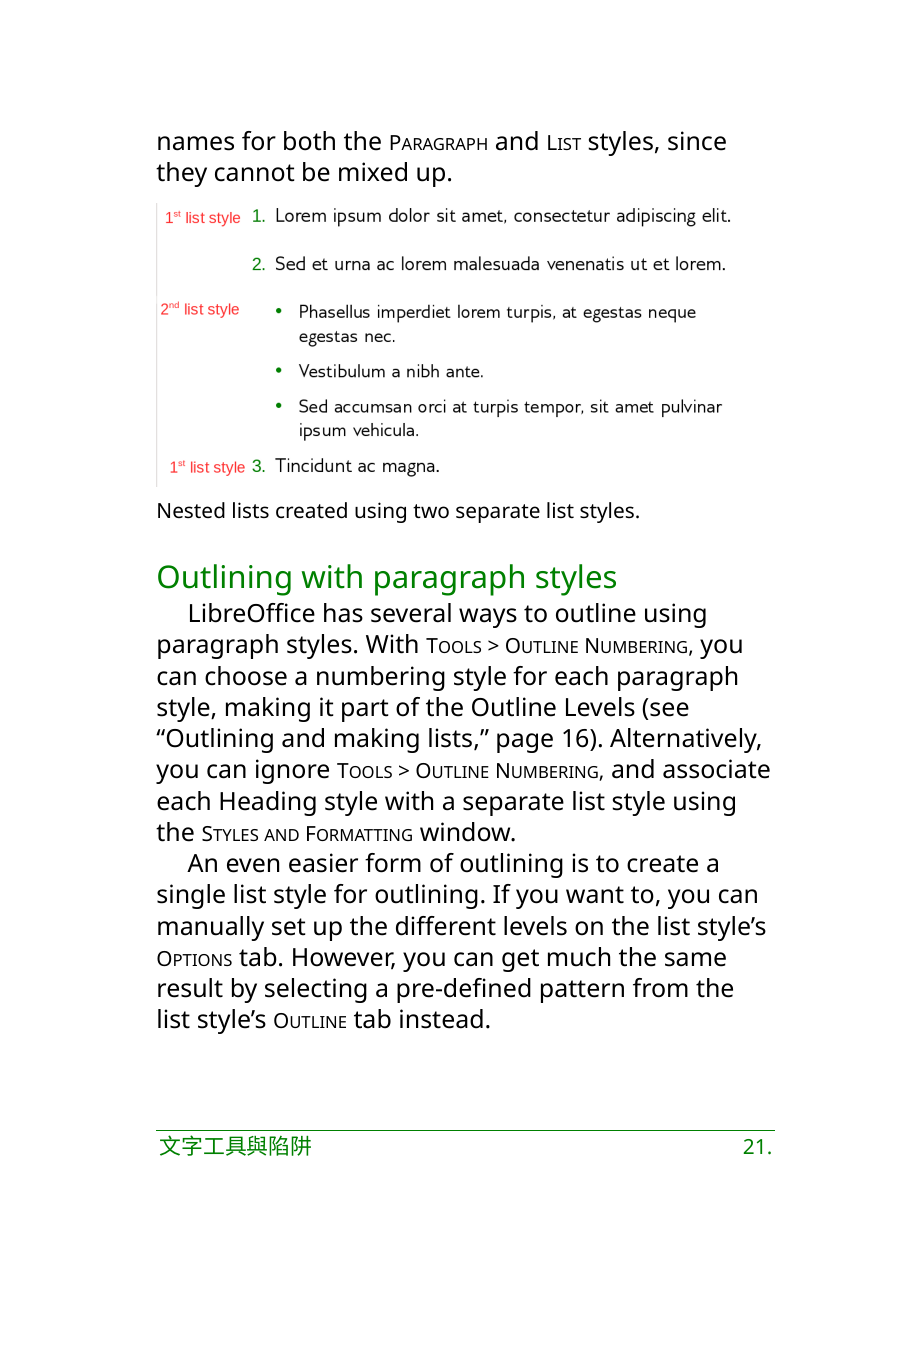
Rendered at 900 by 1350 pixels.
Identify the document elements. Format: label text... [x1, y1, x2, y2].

table_cell Nested lists created using two separate list styles. [156, 489, 775, 524]
subtitle Outlining with paragraph styles [156, 555, 775, 597]
table_header [156, 203, 775, 489]
picture [156, 203, 749, 487]
text An even easier form of outlining is to create a single list style for outlining. If you want to, you can manually set up the different levels on the list style’s Options tab. However, you can get much the same result by selecting a pre-defined pattern from the list style’s Outline tab instead. [156, 847, 775, 1035]
text LibreOffice has several ways to outline using paragraph styles. With Tools > Outline Numbering, you can choose a numbering style for each paragraph style, making it part of the Outline Levels (see “Outlining and making lists,” page 1). Alternatively, you can ignore Tools > Outline Numbering, and associate each Heading style with a separate list style using the Styles and Formatting window. [156, 597, 775, 847]
text names for both the Paragraph and List styles, since they cannot be mixed up. [156, 125, 775, 187]
